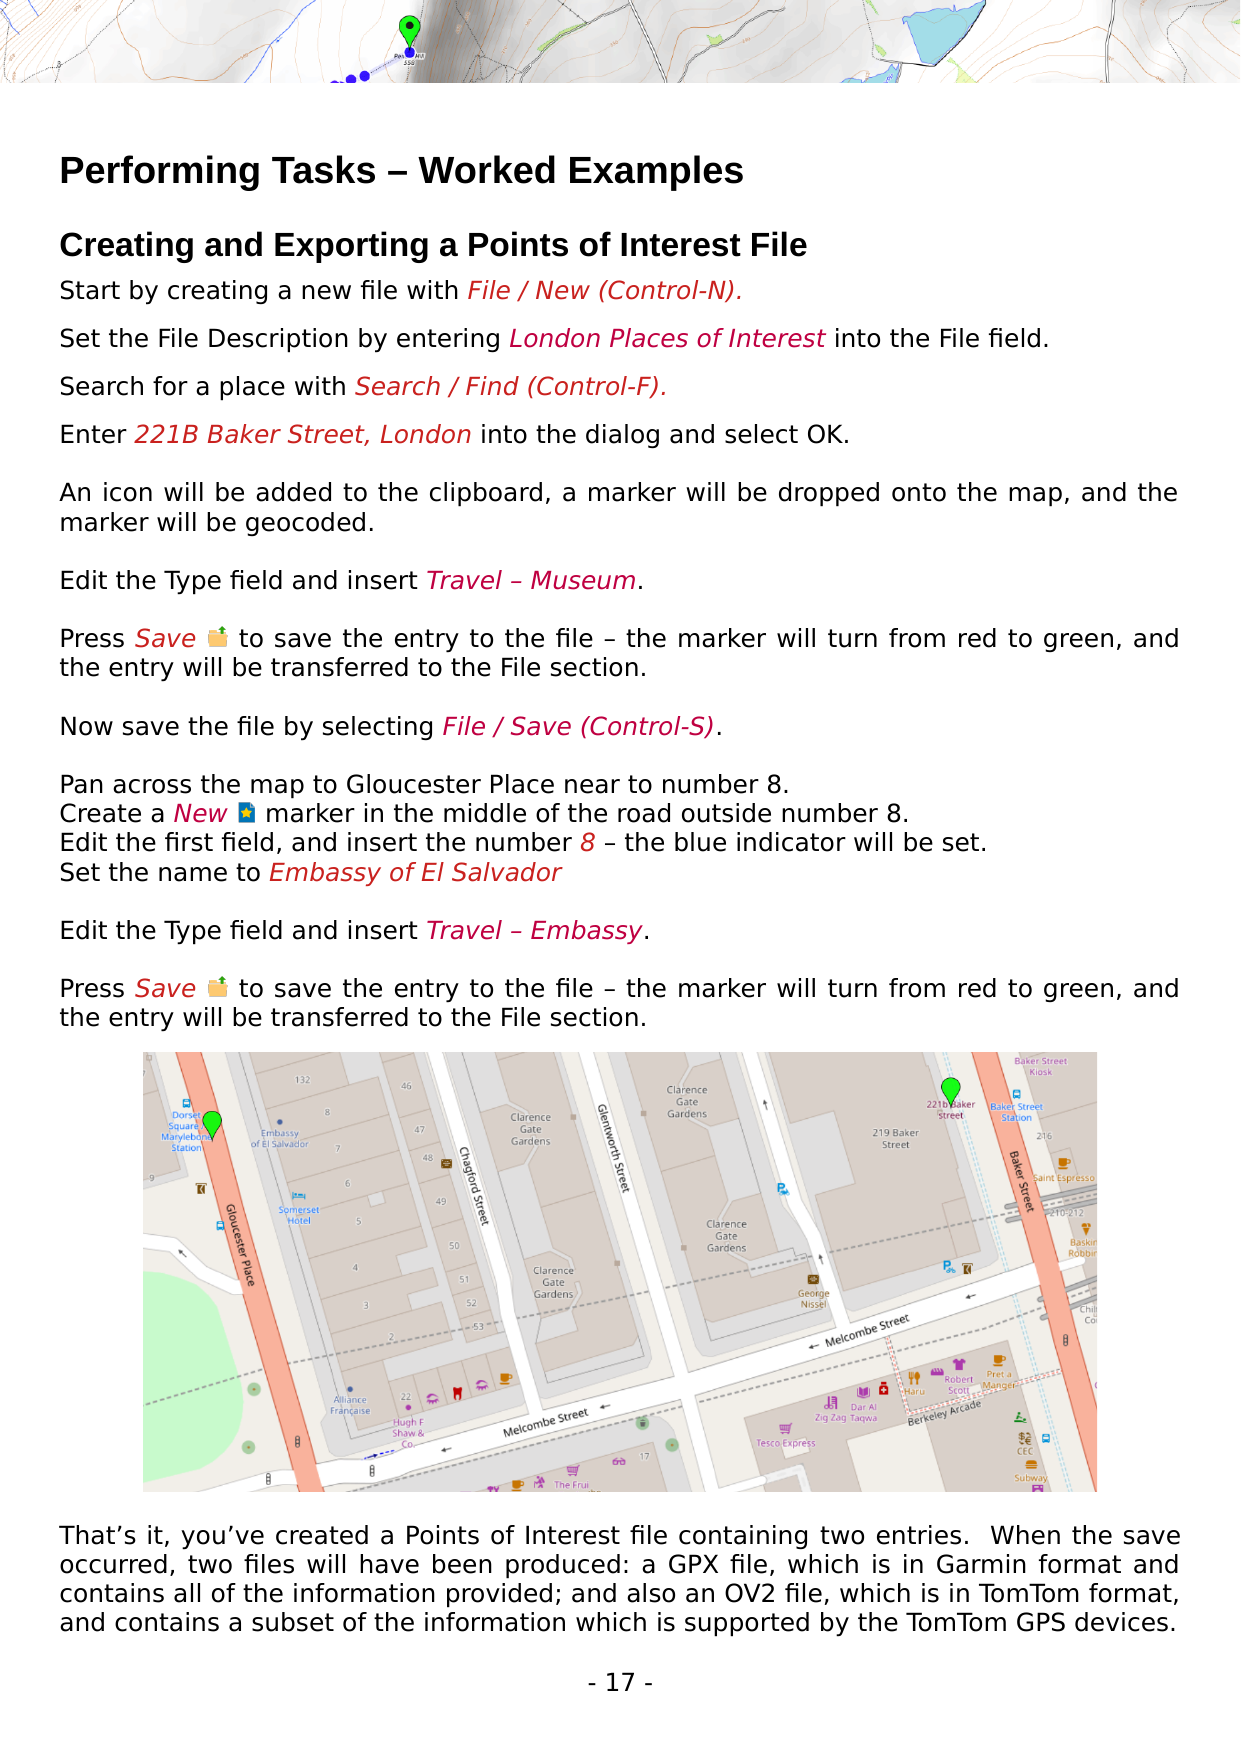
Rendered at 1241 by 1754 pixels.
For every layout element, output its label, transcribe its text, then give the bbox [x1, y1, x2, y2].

subtitle Edit the Type field and insert Travel – Embassy. [59, 916, 1181, 945]
picture [206, 625, 229, 648]
subtitle Now save the file by selecting File / Save (Control-S). [59, 712, 1181, 741]
text Start by creating a new file with File / New (Control-N). [59, 276, 1181, 305]
picture [206, 975, 229, 998]
picture [143, 1052, 1098, 1492]
picture [235, 801, 258, 823]
subtitle Create a New marker in the middle of the road outside number 8. [59, 799, 1181, 829]
text Set the File Description by entering London Places of Interest into the File field. [59, 324, 1181, 353]
subtitle Performing Tasks – Worked Examples [59, 148, 1181, 191]
subtitle Pan across the map to Gloucester Place near to number 8. [59, 770, 1181, 799]
subtitle Edit the first field, and insert the number 8 – the blue indicator will be set. [59, 829, 1181, 858]
subtitle Edit the Type field and insert Travel – Museum. [59, 566, 1181, 595]
subtitle Creating and Exporting a Points of Interest File [59, 225, 1181, 263]
subtitle Press Save to save the entry to the file – the marker will turn from red to green, and the entry will be transferred to the File section. [59, 974, 1181, 1033]
subtitle Enter 221B Baker Street, London into the dialog and select OK. [59, 420, 1181, 449]
text Search for a place with Search / Find (Control-F). [59, 372, 1181, 401]
subtitle Press Save to save the entry to the file – the marker will turn from red to green, and the entry will be transferred to the File section. [59, 624, 1181, 683]
subtitle That’s it, you’ve created a Points of Interest file containing two entries. When the save occurred, two files will have been produced: a GPX file, which is in Garmin format and contains all of the information provided; and also an OV2 file, which is in TomTom format, and contains a subset of the information which is supported by the TomTom GPS devices. [59, 1521, 1181, 1638]
subtitle Set the name to Embassy of El Salvador [59, 858, 1181, 887]
picture [0, 0, 1241, 83]
subtitle An icon will be added to the clipboard, a marker will be dropped onto the map, and the marker will be geocoded. [59, 479, 1181, 537]
